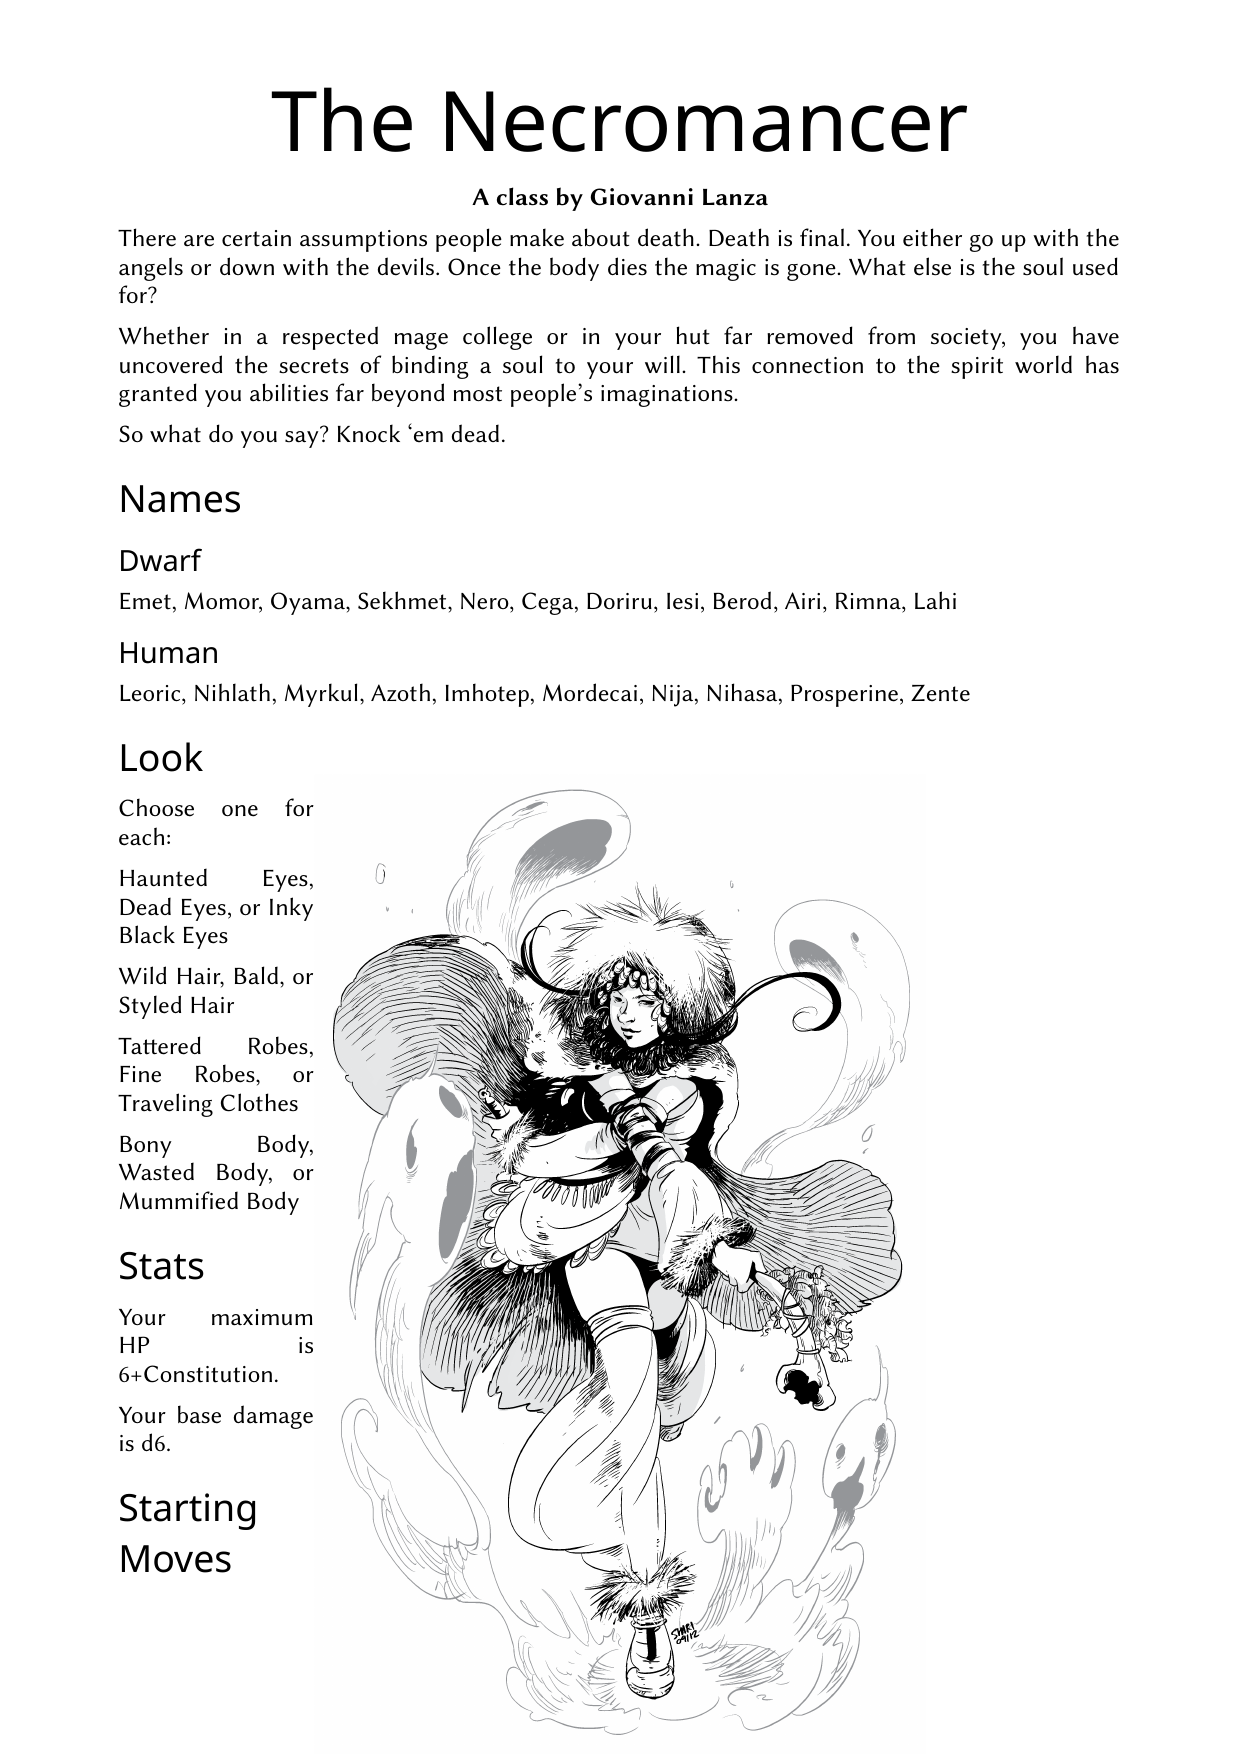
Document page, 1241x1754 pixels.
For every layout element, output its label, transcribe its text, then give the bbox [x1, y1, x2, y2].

text [927, 1130, 1122, 1216]
text [927, 864, 1122, 950]
subtitle Dwarf [118, 540, 1122, 580]
text Your base damage is d6. [118, 1401, 314, 1458]
text Whether in a respected mage college or in your hut far removed from society, you have uncovered the secrets of binding a soul to your will. This connection to the spirit world has granted you abilities far beyond most people’s imaginations. [118, 322, 1122, 408]
picture [314, 774, 927, 1754]
text [927, 1401, 1122, 1458]
text So what do you say? Knock ‘em dead. [118, 420, 1122, 449]
subtitle Stats [118, 1239, 314, 1290]
text A class by Giovanni Lanza [118, 183, 1122, 212]
text Tattered Robes, Fine Robes, or Traveling Clothes [118, 1032, 314, 1117]
subtitle Starting Moves [118, 1481, 314, 1583]
subtitle Human [118, 632, 1122, 672]
text Haunted Eyes, Dead Eyes, or Inky Black Eyes [118, 864, 314, 950]
subtitle The Necromancer [118, 63, 1122, 176]
text [927, 962, 1122, 1019]
text [927, 1303, 1122, 1388]
text Emet, Momor, Oyama, Sekhmet, Nero, Cega, Doriru, Iesi, Berod, Airi, Rimna, Lahi [118, 587, 1122, 616]
text Bony Body, Wasted Body, or Mummified Body [118, 1130, 314, 1216]
text [927, 794, 1122, 852]
text Your maximum HP is 6+Constitution. [118, 1303, 314, 1388]
subtitle [927, 1239, 1122, 1290]
subtitle [927, 1481, 1122, 1583]
text [927, 1032, 1122, 1117]
subtitle Names [118, 473, 1122, 524]
subtitle Look [118, 731, 1122, 782]
text There are certain assumptions people make about death. Death is final. You either go up with the angels or down with the devils. Once the body dies the magic is gone. What else is the soul used for? [118, 224, 1122, 310]
text Leoric, Nihlath, Myrkul, Azoth, Imhotep, Mordecai, Nija, Nihasa, Prosperine, Zente [118, 679, 1122, 707]
text Wild Hair, Bald, or Styled Hair [118, 962, 314, 1019]
text Choose one for each: [118, 794, 314, 852]
